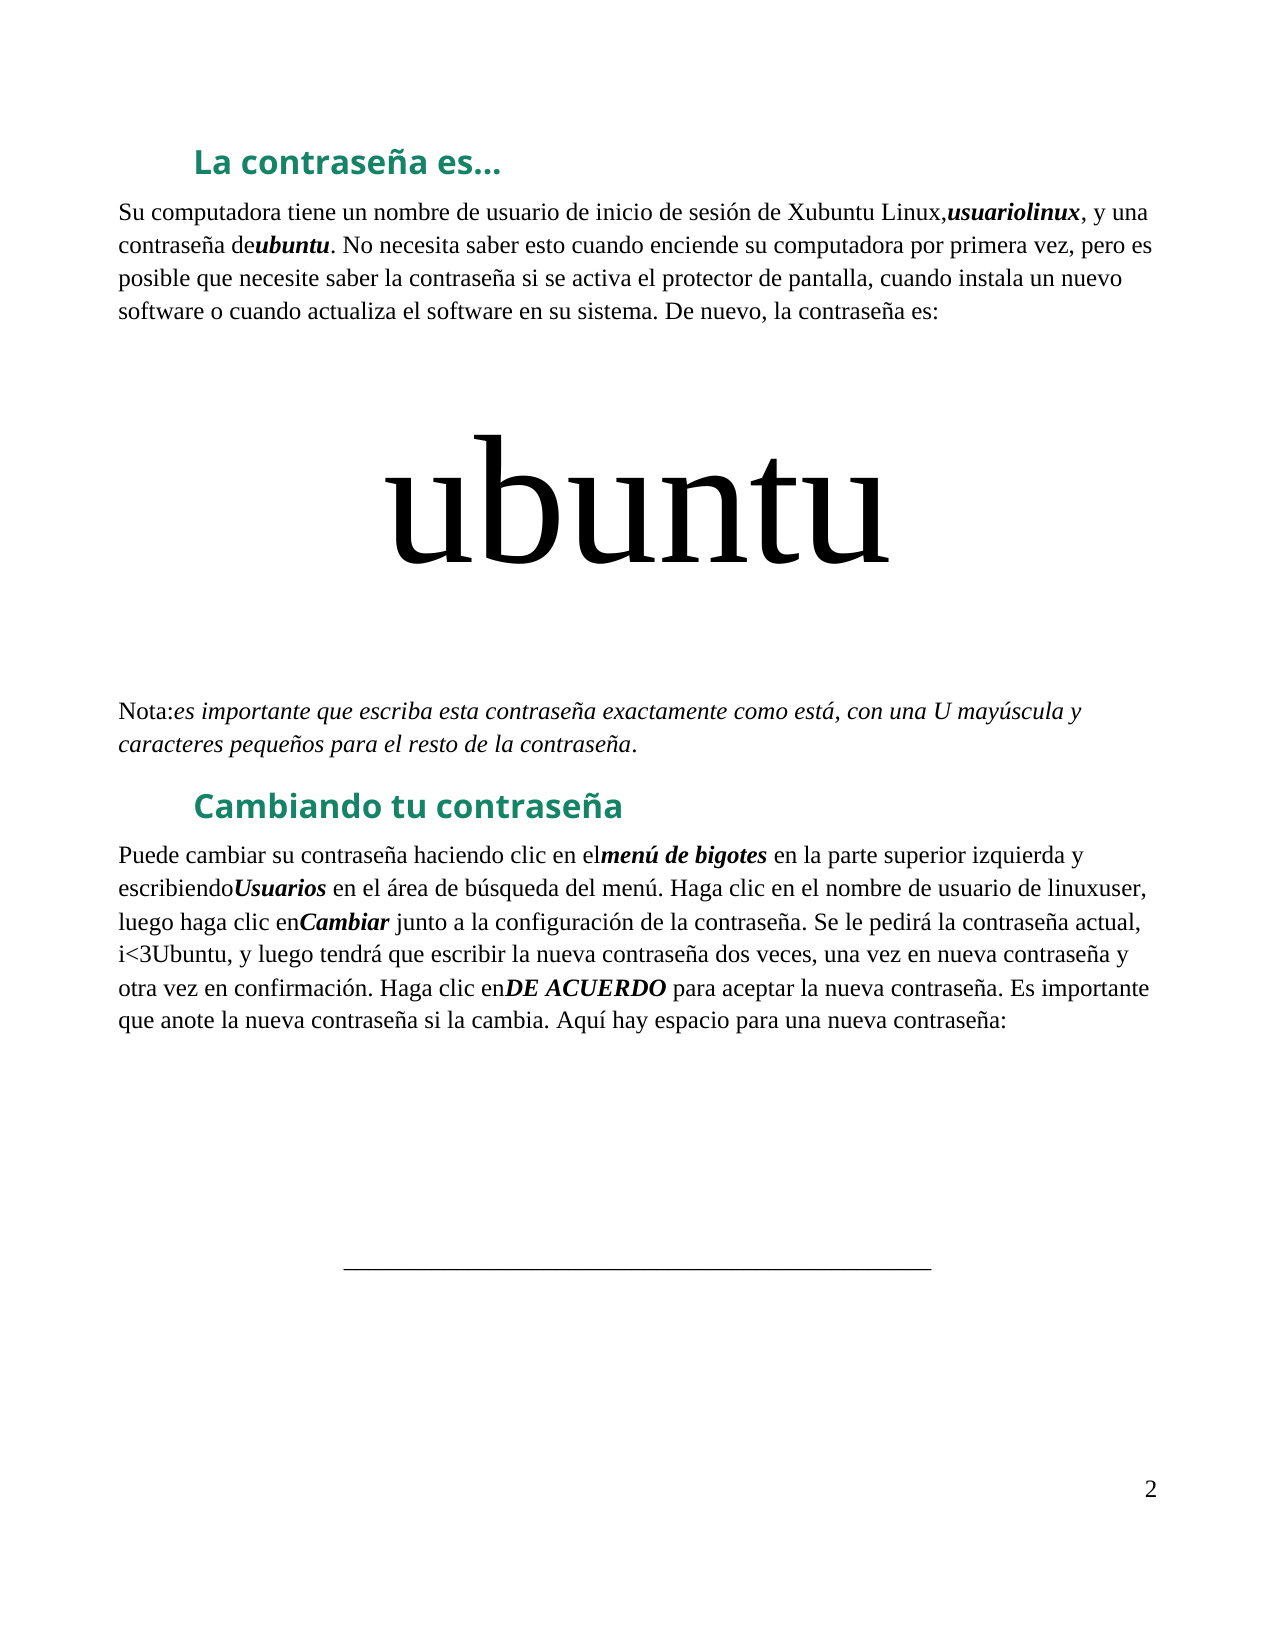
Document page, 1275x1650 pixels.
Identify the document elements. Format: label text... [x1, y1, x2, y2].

text Puede cambiar su contraseña haciendo clic en elmenú de bigotes en la parte superior izquierda y escribiendoUsuarios en el área de búsqueda del menú. Haga clic en el nombre de usuario de linuxuser, luego haga clic enCambiar junto a la configuración de la contraseña. Se le pedirá la contraseña actual, i<3Ubuntu, y luego tendrá que escribir la nueva contraseña dos veces, una vez en nueva contraseña y otra vez en confirmación. Haga clic enDE ACUERDO para aceptar la nueva contraseña. Es importante que anote la nueva contraseña si la cambia. Aquí hay espacio para una nueva contraseña: [118, 841, 1157, 1034]
text _______________________________________________ [118, 1244, 1157, 1272]
subtitle Cambiando tu contraseña [118, 783, 1157, 828]
text Nota:es importante que escriba esta contraseña exactamente como está, con una U mayúscula y caracteres pequeños para el resto de la contraseña. [118, 696, 1157, 757]
subtitle La contraseña es... [118, 139, 1157, 184]
text Su computadora tiene un nombre de usuario de inicio de sesión de Xubuntu Linux,usuariolinux, y una contraseña deubuntu. No necesita saber esto cuando enciende su computadora por primera vez, pero es posible que necesite saber la contraseña si se activa el protector de pantalla, cuando instala un nuevo software o cuando actualiza el software en su sistema. De nuevo, la contraseña es: [118, 197, 1157, 325]
text ubuntu [118, 391, 1157, 602]
